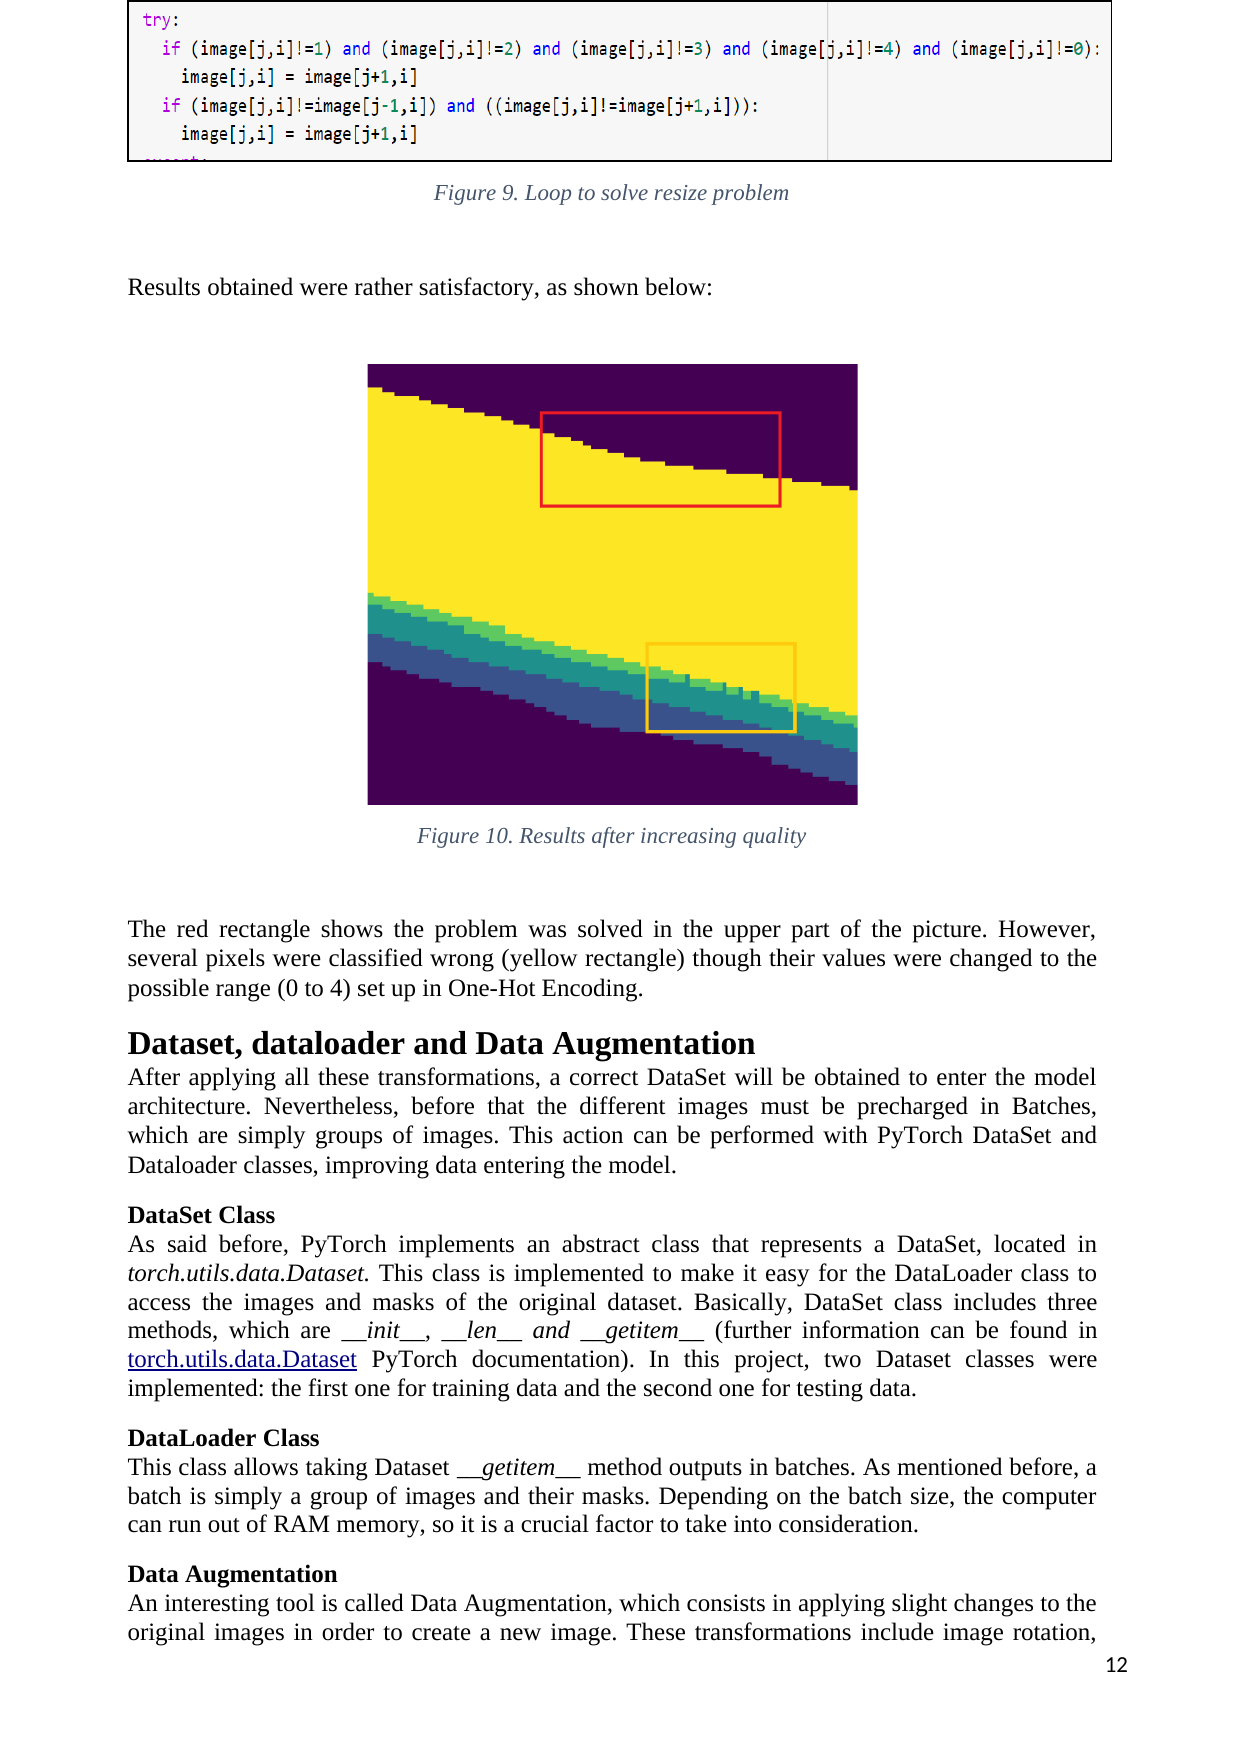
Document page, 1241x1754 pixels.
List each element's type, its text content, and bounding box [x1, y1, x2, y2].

text Figure 9. Loop to solve resize problem [127, 179, 1098, 206]
subtitle Dataset, dataloader and Data Augmentation [127, 1023, 1098, 1061]
text An interesting tool is called Data Augmentation, which consists in applying slight changes to the original images in order to create a new image. These transformations include image rotation, [127, 1588, 1098, 1646]
text Figure 10. Results after increasing quality [127, 822, 1098, 848]
text Results obtained were rather satisfactory, as shown below: [127, 272, 1098, 301]
subtitle DataLoader Class [127, 1423, 1098, 1452]
subtitle Data Augmentation [127, 1559, 1098, 1588]
text This class allows taking Dataset __getitem__ method outputs in batches. As mentioned before, a batch is simply a group of images and their masks. Depending on the batch size, the computer can run out of RAM memory, so it is a crucial factor to take into consideration. [127, 1452, 1098, 1538]
subtitle DataSet Class [127, 1200, 1098, 1229]
text As said before, PyTorch implements an abstract class that represents a DataSet, located in torch.utils.data.Dataset. This class is implemented to make it easy for the DataLoader class to access the images and masks of the original dataset. Basically, DataSet class includes three methods, which are __init__, __len__ and __getitem__ (further information can be found in torch.utils.data.Dataset PyTorch documentation). In this project, two Dataset classes were implemented: the first one for training data and the second one for testing data. [127, 1229, 1098, 1402]
text The red rectangle shows the problem was solved in the upper part of the picture. However, several pixels were classified wrong (yellow rectangle) though their values were changed to the possible range (0 to 4) set up in One-Hot Encoding. [127, 914, 1098, 1002]
text After applying all these transformations, a correct DataSet will be obtained to enter the model architecture. Nevertheless, before that the different images must be precharged in Batches, which are simply groups of images. This action can be performed with PyTorch DataSet and Dataloader classes, improving data entering the model. [127, 1062, 1098, 1178]
